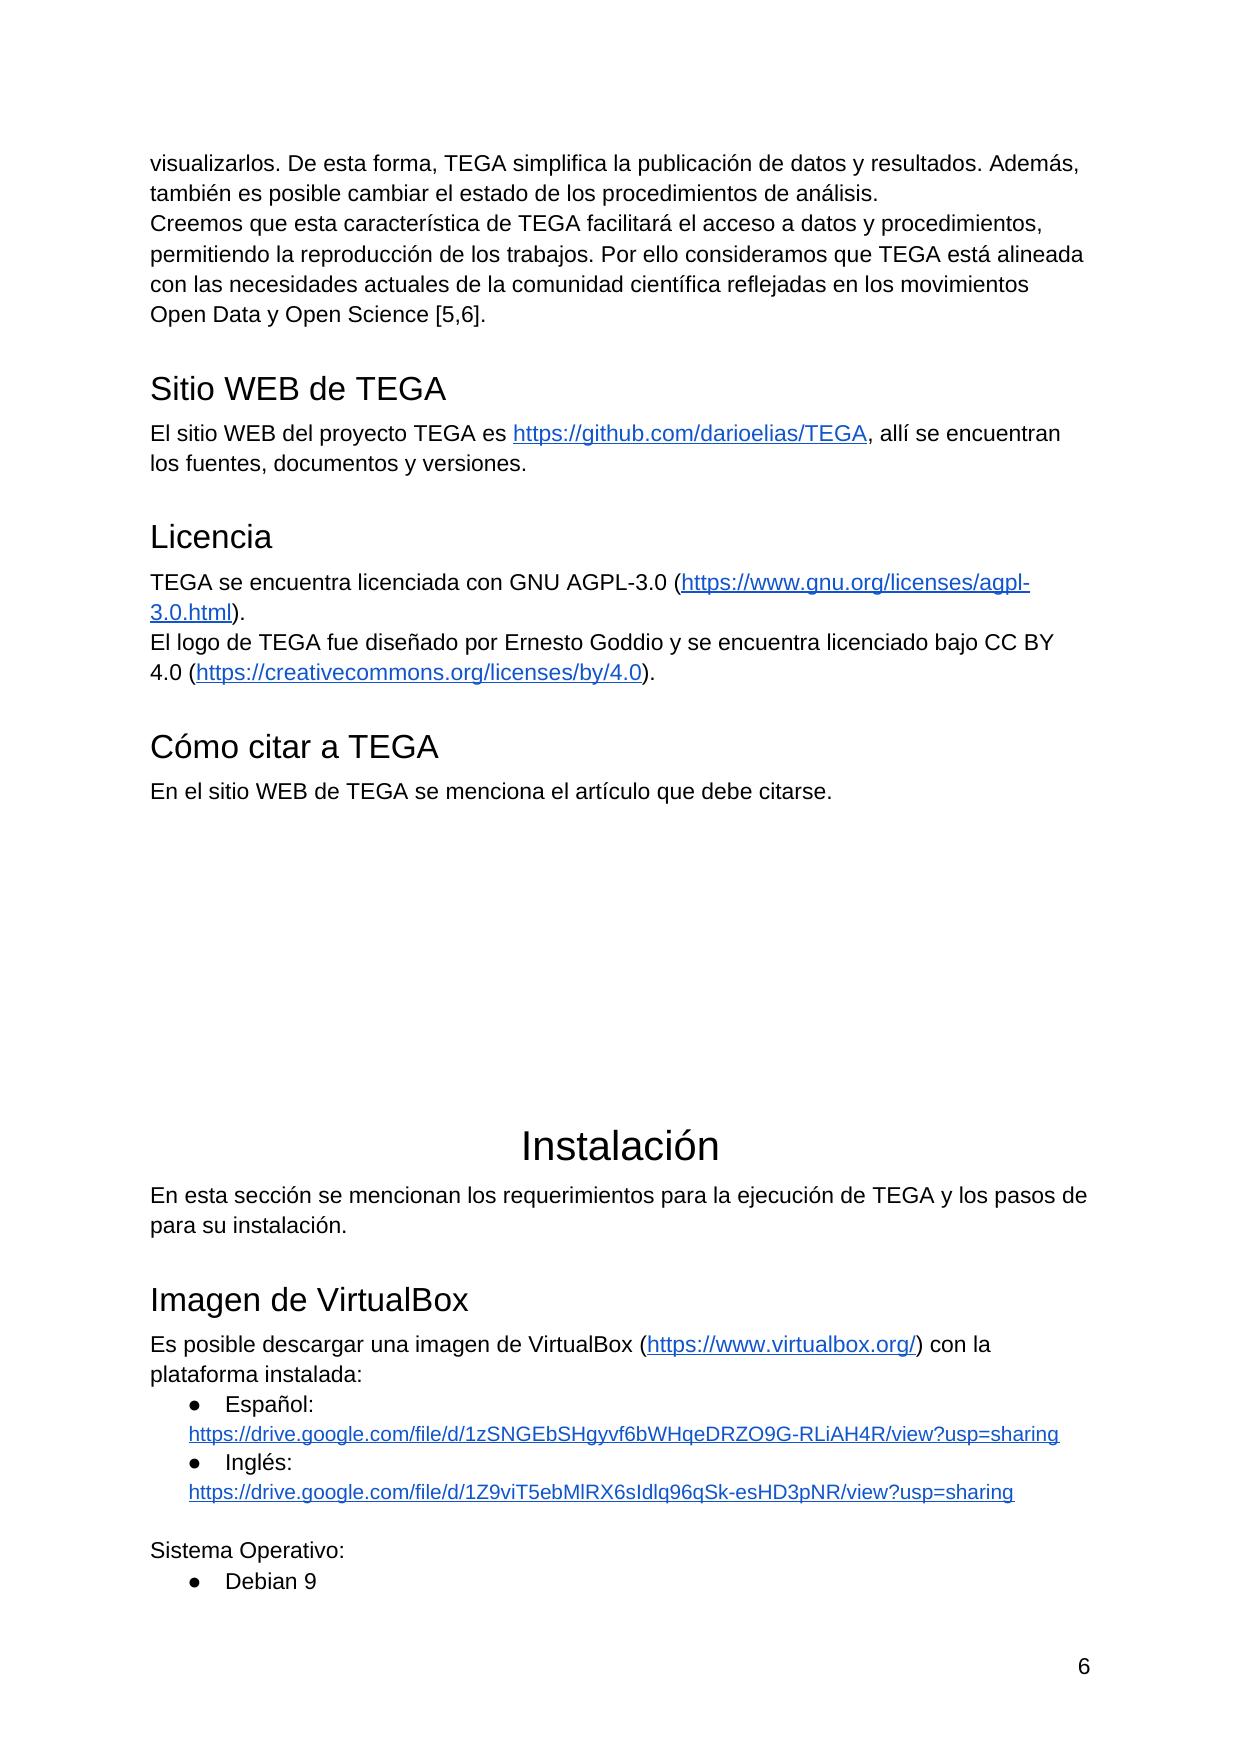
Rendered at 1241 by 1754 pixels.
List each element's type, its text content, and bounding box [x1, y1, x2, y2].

subtitle Cómo citar a TEGA [150, 727, 1090, 765]
list Español: [187, 1391, 1090, 1418]
subtitle Instalación [150, 1122, 1090, 1169]
text En esta sección se mencionan los requerimientos para la ejecución de TEGA y los pasos de para su instalación. [150, 1182, 1090, 1238]
text El sitio WEB del proyecto TEGA es https://github.com/darioelias/TEGA, allí se encuentran los fuentes, documentos y versiones. [150, 420, 1090, 476]
text En el sitio WEB de TEGA se menciona el artículo que debe citarse. [150, 778, 1090, 804]
subtitle Imagen de VirtualBox [150, 1280, 1090, 1318]
text Sistema Operativo: [150, 1537, 1090, 1564]
list Inglés: [187, 1449, 1090, 1476]
list Debian 9 [187, 1568, 1090, 1594]
text El logo de TEGA fue diseñado por Ernesto Goddio y se encuentra licenciado bajo CC BY 4.0 (https://creativecommons.org/licenses/by/4.0). [150, 629, 1090, 686]
text https://drive.google.com/file/d/1zSNGEbSHgyvf6bWHqeDRZO9G-RLiAH4R/view?usp=sharing [150, 1421, 1090, 1445]
text Creemos que esta característica de TEGA facilitará el acceso a datos y procedimientos, permitiendo la reproducción de los trabajos. Por ello consideramos que TEGA está alineada con las necesidades actuales de la comunidad científica reflejadas en los movimientos Open Data y Open Science [5,6]. [150, 210, 1090, 327]
text https://drive.google.com/file/d/1Z9viT5ebMlRX6sIdlq96qSk-esHD3pNR/view?usp=sharing [150, 1479, 1090, 1503]
subtitle Licencia [150, 518, 1090, 556]
text Es posible descargar una imagen de VirtualBox (https://www.virtualbox.org/) con la plataforma instalada: [150, 1331, 1090, 1387]
text TEGA se encuentra licenciada con GNU AGPL-3.0 (https://www.gnu.org/licenses/agpl-3.0.html). [150, 568, 1090, 625]
subtitle Sitio WEB de TEGA [150, 369, 1090, 407]
text visualizarlos. De esta forma, TEGA simplifica la publicación de datos y resultados. Además, también es posible cambiar el estado de los procedimientos de análisis. [150, 150, 1090, 207]
